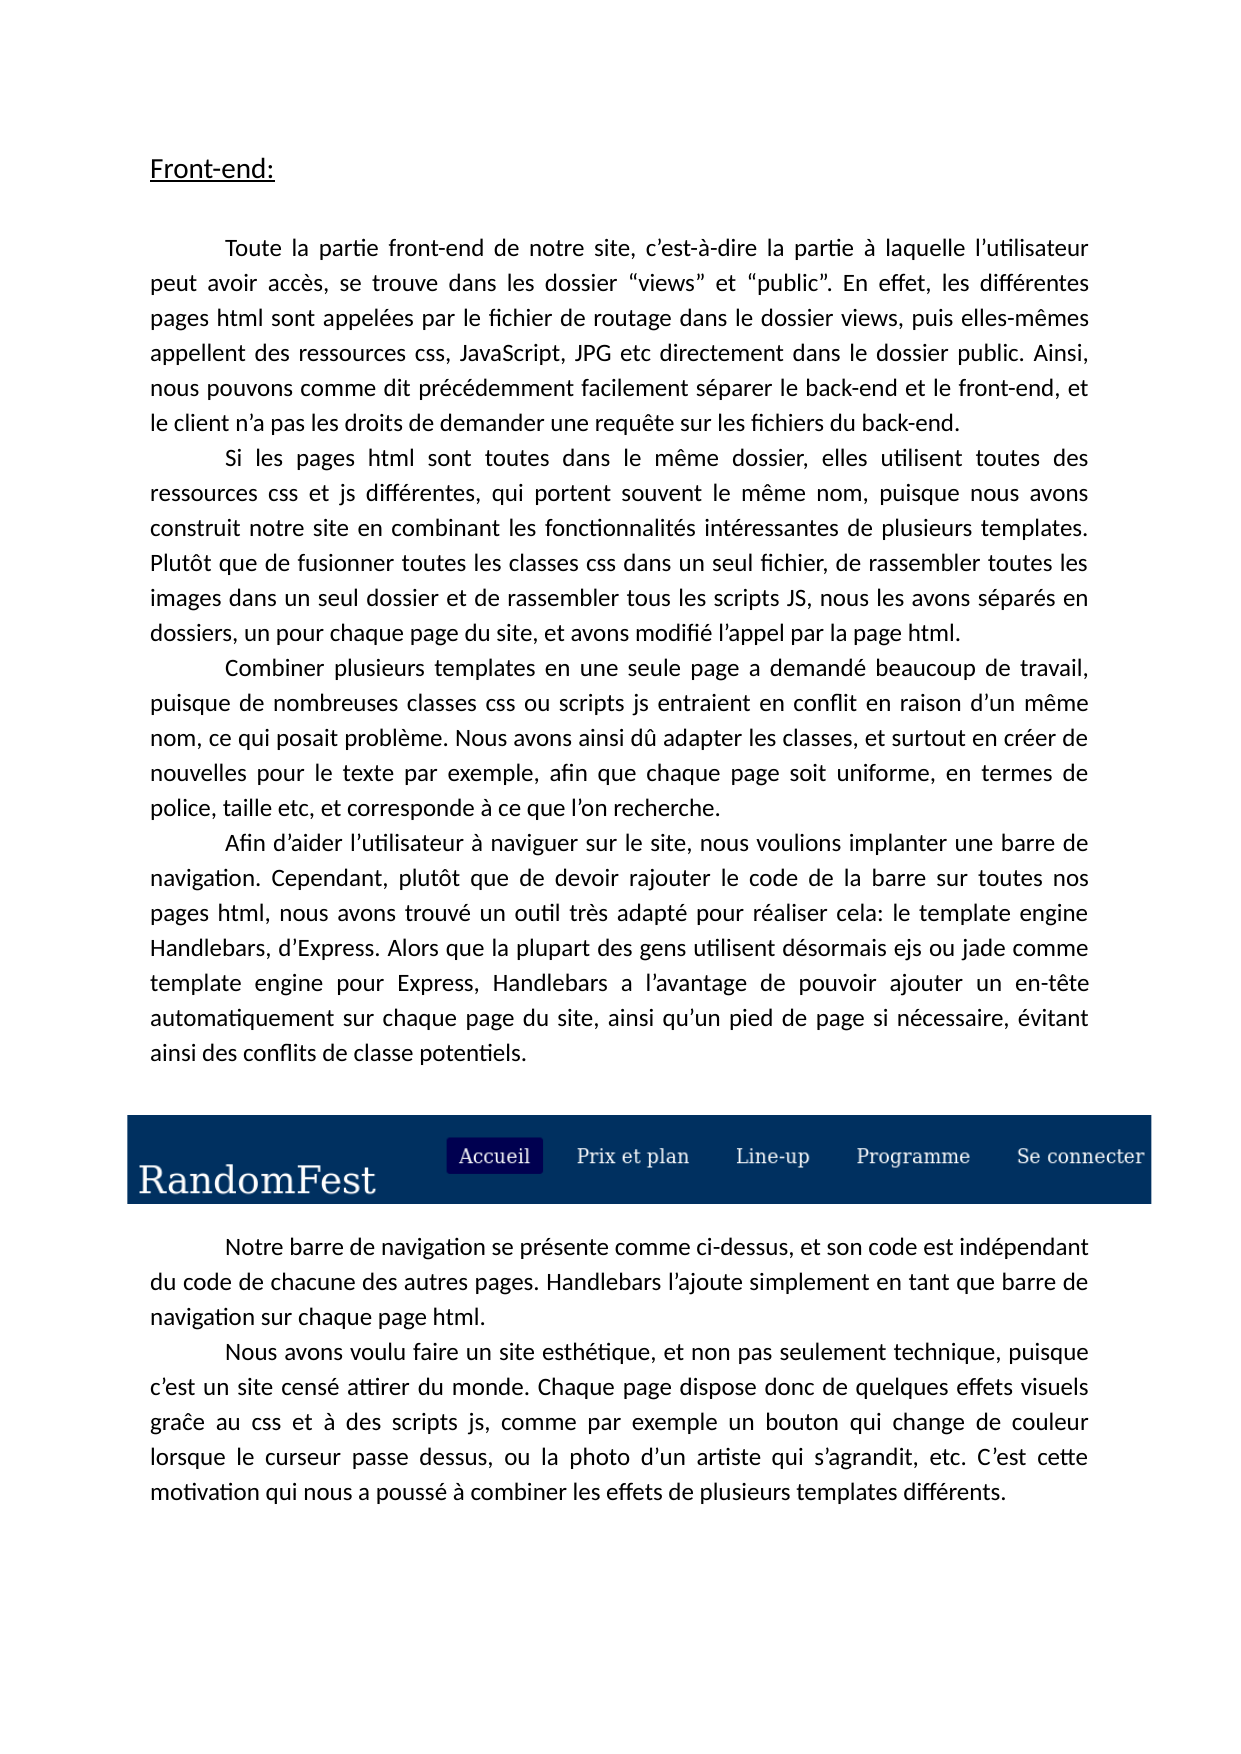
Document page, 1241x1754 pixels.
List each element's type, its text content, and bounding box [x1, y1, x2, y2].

text Toute la partie front-end de notre site, c’est-à-dire la partie à laquelle l’utilisateur peut avoir accès, se trouve dans les dossier “views” et “public”. En effet, les différentes pages html sont appelées par le fichier de routage dans le dossier views, puis elles-mêmes appellent des ressources css, JavaScript, JPG etc directement dans le dossier public. Ainsi, nous pouvons comme dit précédemment facilement séparer le back-end et le front-end, et le client n’a pas les droits de demander une requête sur les fichiers du back-end. [150, 232, 1090, 437]
text Combiner plusieurs templates en une seule page a demandé beaucoup de travail, puisque de nombreuses classes css ou scripts js entraient en conflit en raison d’un même nom, ce qui posait problème. Nous avons ainsi dû adapter les classes, et surtout en créer de nouvelles pour le texte par exemple, afin que chaque page soit uniforme, en termes de police, taille etc, et corresponde à ce que l’on recherche. [150, 652, 1090, 822]
text Front-end: [150, 150, 1090, 186]
text Si les pages html sont toutes dans le même dossier, elles utilisent toutes des ressources css et js différentes, qui portent souvent le même nom, puisque nous avons construit notre site en combinant les fonctionnalités intéressantes de plusieurs templates. Plutôt que de fusionner toutes les classes css dans un seul fichier, de rassembler toutes les images dans un seul dossier et de rassembler tous les scripts JS, nous les avons séparés en dossiers, un pour chaque page du site, et avons modifié l’appel par la page html. [150, 442, 1090, 647]
text Notre barre de navigation se présente comme ci-dessus, et son code est indépendant du code de chacune des autres pages. Handlebars l’ajoute simplement en tant que barre de navigation sur chaque page html. [150, 1204, 1090, 1331]
text [150, 1072, 1090, 1115]
text Afin d’aider l’utilisateur à naviguer sur le site, nous voulions implanter une barre de navigation. Cependant, plutôt que de devoir rajouter le code de la barre sur toutes nos pages html, nous avons trouvé un outil très adapté pour réaliser cela: le template engine Handlebars, d’Express. Alors que la plupart des gens utilisent désormais ejs ou jade comme template engine pour Express, Handlebars a l’avantage de pouvoir ajouter un en-tête automatiquement sur chaque page du site, ainsi qu’un pied de page si nécessaire, évitant ainsi des conflits de classe potentiels. [150, 827, 1090, 1067]
picture [127, 1115, 1152, 1204]
text Nous avons voulu faire un site esthétique, et non pas seulement technique, puisque c’est un site censé attirer du monde. Chaque page dispose donc de quelques effets visuels graĉe au css et à des scripts js, comme par exemple un bouton qui change de couleur lorsque le curseur passe dessus, ou la photo d’un artiste qui s’agrandit, etc. C’est cette motivation qui nous a poussé à combiner les effets de plusieurs templates différents. [150, 1336, 1090, 1506]
